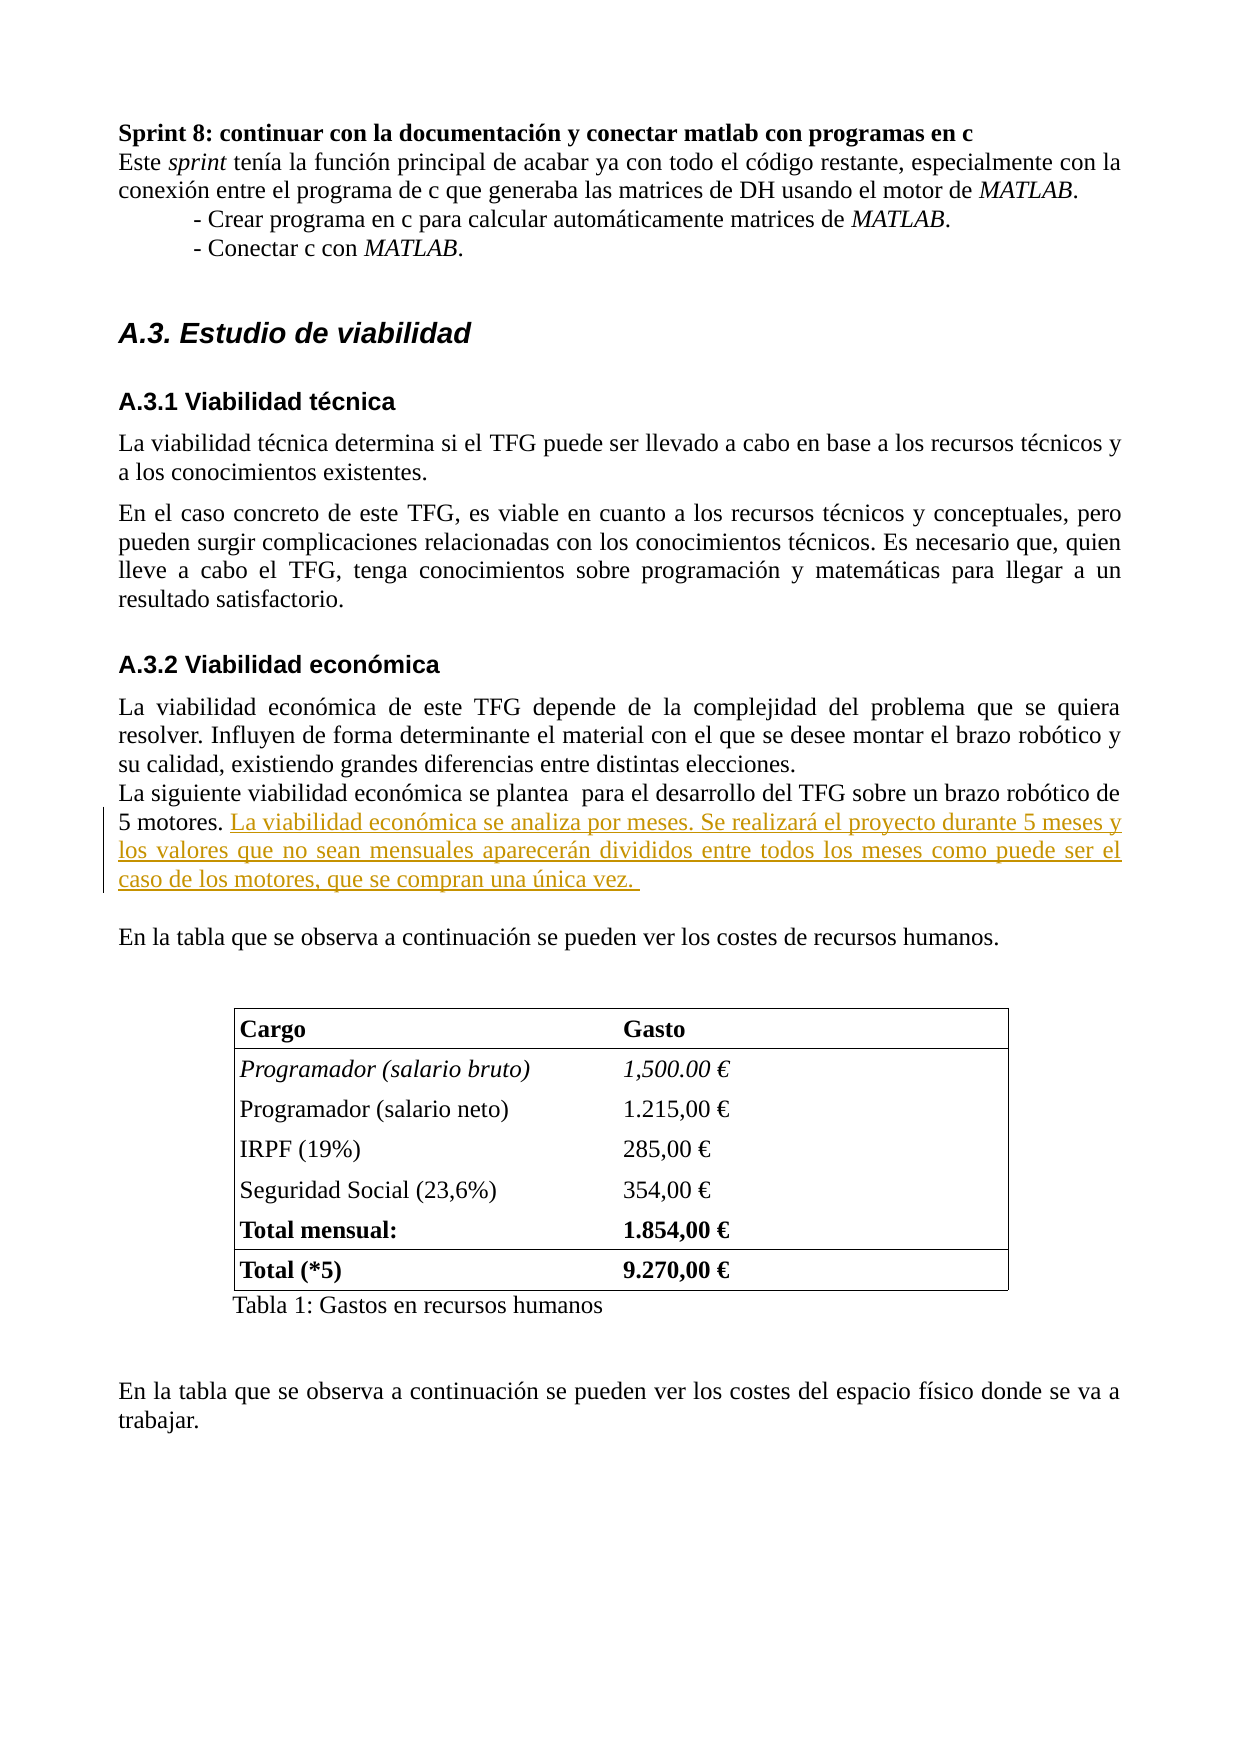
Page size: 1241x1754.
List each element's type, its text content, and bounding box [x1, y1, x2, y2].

text La viabilidad técnica determina si el TFG puede ser llevado a cabo en base a los recursos técnicos y a los conocimientos existentes. [118, 428, 1122, 485]
table_cell IRPF (19%) [235, 1129, 617, 1169]
table_cell Programador (salario neto) [235, 1089, 617, 1129]
subtitle A.3. Estudio de viabilidad [118, 316, 1122, 349]
text La siguiente viabilidad económica se plantea para el desarrollo del TFG sobre un brazo robótico de 5 motores. La viabilidad económica se analiza por meses. Se realizará el proyecto durante 5 meses y los valores que no sean mensuales aparecerán divididos entre todos los meses como puede ser el [118, 778, 1122, 860]
table_cell 1.854,00 € [617, 1209, 1008, 1249]
subtitle A.3.2 Viabilidad económica [118, 650, 1122, 679]
text En la tabla que se observa a continuación se pueden ver los costes de recursos humanos. [118, 922, 1122, 950]
list - Crear programa en c para calcular automáticamente matrices de MATLAB. [156, 204, 1122, 233]
text En la tabla que se observa a continuación se pueden ver los costes del espacio físico donde se va a trabajar. [118, 1376, 1122, 1433]
table_cell Programador (salario bruto) [235, 1049, 617, 1088]
text Sprint 8: continuar con la documentación y conectar matlab con programas en c [118, 118, 1122, 147]
table_header Cargo [235, 1009, 617, 1048]
table_cell Total mensual: [235, 1209, 617, 1249]
list - Conectar c con MATLAB. [156, 233, 1122, 262]
table_cell 1.500,00 € [617, 1049, 1008, 1088]
text Tabla 1: Gastos en recursos humanos [232, 1290, 1008, 1318]
table_cell Seguridad Social (23,6%) [235, 1169, 617, 1209]
table_cell 1.215,00 € [617, 1089, 1008, 1129]
text La viabilidad económica de este TFG depende de la complejidad del problema que se quiera resolver. Influyen de forma determinante el material con el que se desee montar el brazo robótico y su calidad, existiendo grandes diferencias entre distintas elecciones. [118, 692, 1122, 778]
table_cell Total (*5) [235, 1250, 617, 1290]
text En el caso concreto de este TFG, es viable en cuanto a los recursos técnicos y conceptuales, pero pueden surgir complicaciones relacionadas con los conocimientos técnicos. Es necesario que, quien lleve a cabo el TFG, tenga conocimientos sobre programación y matemáticas para llegar a un resultado satisfactorio. [118, 498, 1122, 613]
text Este sprint tenía la función principal de acabar ya con todo el código restante, especialmente con la conexión entre el programa de c que generaba las matrices de DH usando el motor de MATLAB. [118, 147, 1122, 204]
table_cell 354,00 € [617, 1169, 1008, 1209]
table_cell 9.270,00 € [617, 1250, 1008, 1290]
subtitle A.3.1 Viabilidad técnica [118, 387, 1122, 415]
table_header Gasto [617, 1009, 1008, 1048]
text caso de los motores, que se compran una única vez. [118, 862, 1122, 893]
table_cell 285,00 € [617, 1129, 1008, 1169]
